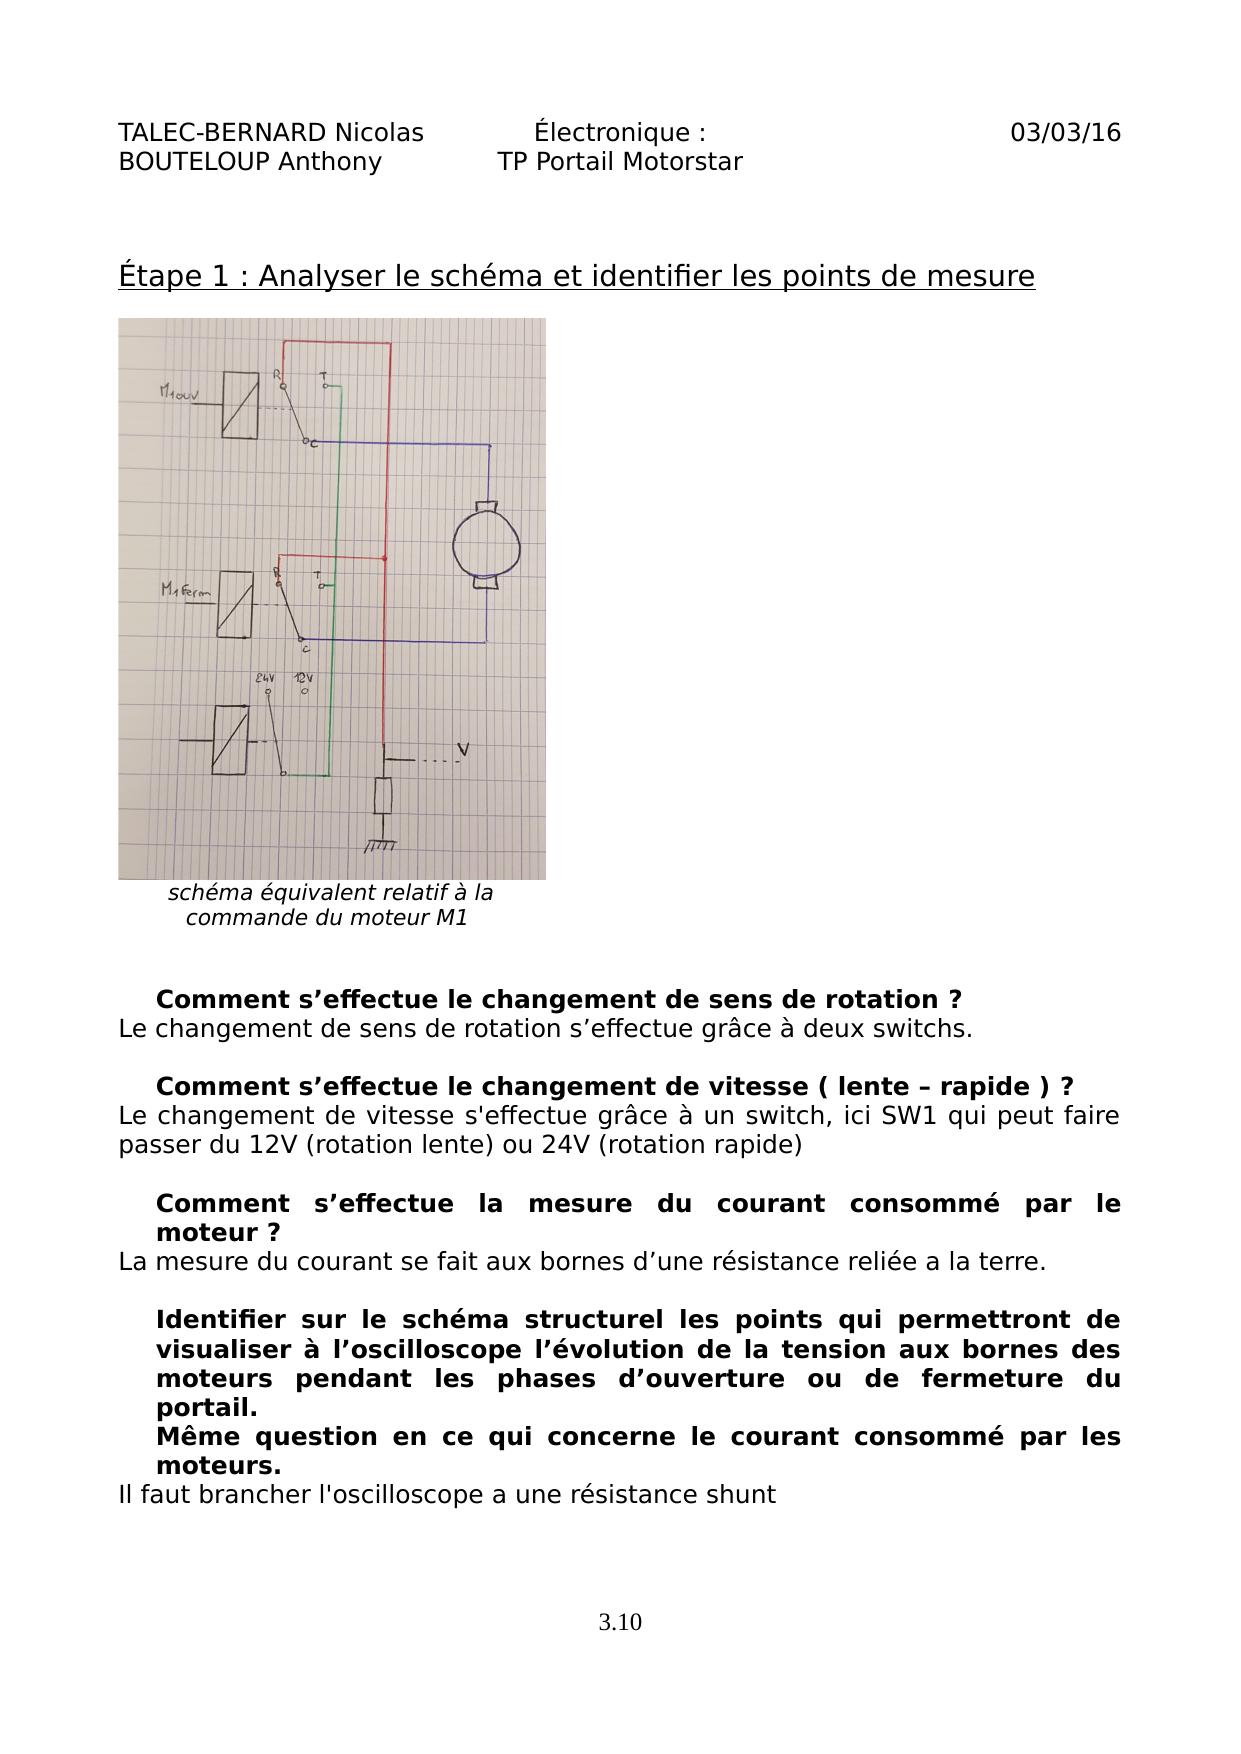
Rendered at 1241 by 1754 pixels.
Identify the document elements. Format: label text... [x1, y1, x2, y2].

text Il faut brancher l'oscilloscope a une résistance shunt [118, 1481, 1122, 1510]
text Le changement de sens de rotation s’effectue grâce à deux switchs. [118, 1014, 1122, 1043]
list Comment s’effectue le changement de vitesse ( lente – rapide ) ? [118, 1072, 1122, 1101]
text La mesure du courant se fait aux bornes d’une résistance reliée a la terre. [118, 1247, 1122, 1276]
list Même question en ce qui concerne le courant consommé par les moteurs. [118, 1422, 1122, 1481]
text Le changement de vitesse s'effectue grâce à un switch, ici SW1 qui peut faire passer du 12V (rotation lente) ou 24V (rotation rapide) [118, 1101, 1122, 1160]
text schéma équivalent relatif à la commande du moteur M1 [118, 880, 546, 931]
picture [118, 318, 546, 880]
subtitle Étape 1 : Analyser le schéma et identifier les points de mesure [118, 260, 1122, 294]
list Comment s’effectue la mesure du courant consommé par le moteur ? [118, 1189, 1122, 1247]
list Comment s’effectue le changement de sens de rotation ? [118, 985, 1122, 1014]
list Identifier sur le schéma structurel les points qui permettront de visualiser à l’oscilloscope l’évolution de la tension aux bornes des moteurs pendant les phases d’ouverture ou de fermeture du portail. [118, 1306, 1122, 1422]
